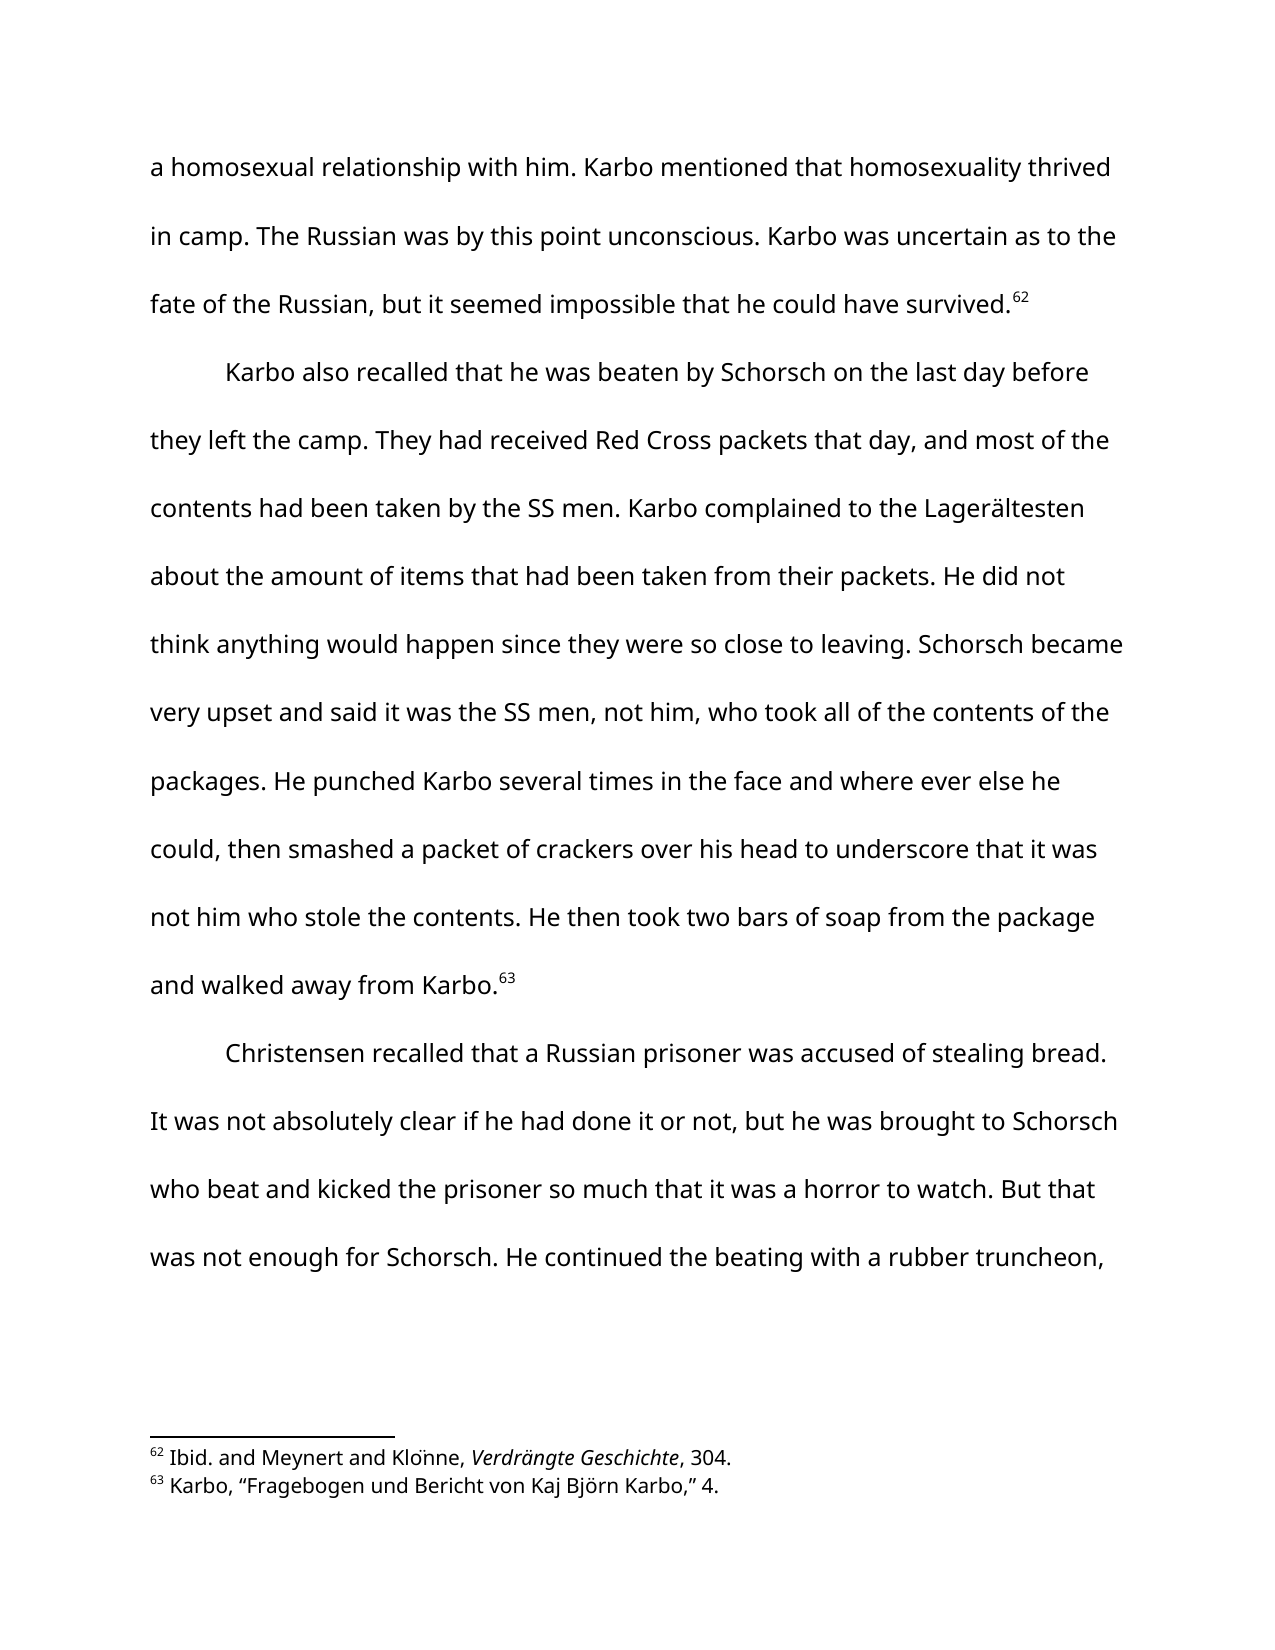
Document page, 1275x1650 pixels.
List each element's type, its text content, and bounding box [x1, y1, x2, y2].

text Karbo, “Fragebogen und Bericht von Kaj Björn Karbo,” 4. [150, 1472, 1125, 1500]
text Christensen recalled that a Russian prisoner was accused of stealing bread. It was not absolutely clear if he had done it or not, but he was brought to Schorsch who beat and kicked the prisoner so much that it was a horror to watch. But that was not enough for Schorsch. He continued the beating with a rubber truncheon, [150, 1036, 1125, 1274]
text Karbo also recalled that he was beaten by Schorsch on the last day before they left the camp. They had received Red Cross packets that day, and most of the contents had been taken by the SS men. Karbo complained to the Lagerältesten about the amount of items that had been taken from their packets. He did not think anything would happen since they were so close to leaving. Schorsch became very upset and said it was the SS men, not him, who took all of the contents of the packages. He punched Karbo several times in the face and where ever else he could, then smashed a packet of crackers over his head to underscore that it was not him who stole the contents. He then took two bars of soap from the package and walked away from Karbo. [150, 354, 1125, 1002]
text a homosexual relationship with him. Karbo mentioned that homosexuality thrived in camp. The Russian was by this point unconscious. Karbo was uncertain as to the fate of the Russian, but it seemed impossible that he could have survived. [150, 150, 1125, 320]
text Ibid. and Meynert and Klönne, Verdrängte Geschichte, 304. [150, 1443, 1125, 1472]
